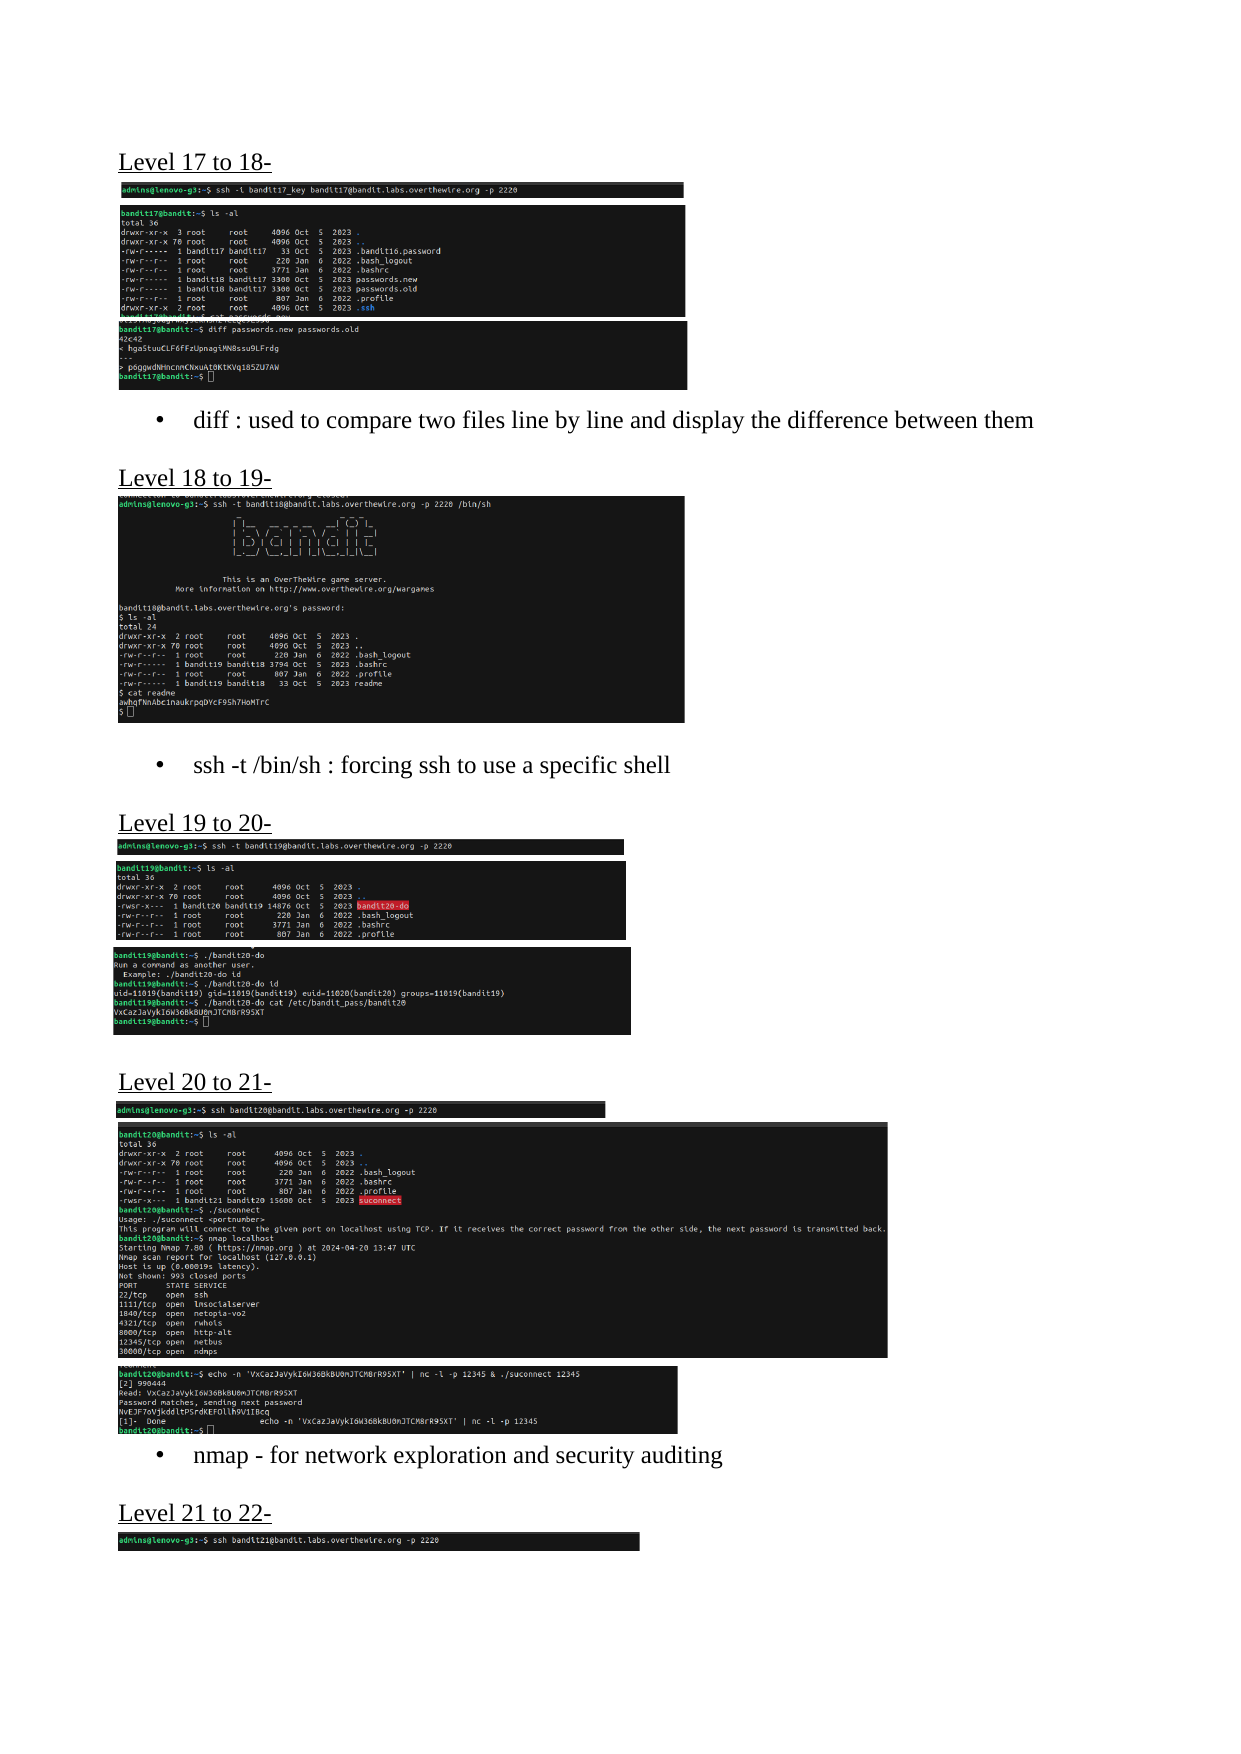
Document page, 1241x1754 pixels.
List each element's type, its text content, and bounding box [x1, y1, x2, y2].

list diff : used to compare two files line by line and display the difference between them [156, 406, 1122, 434]
list ssh -t /bin/sh : forcing ssh to use a specific shell [156, 751, 1122, 779]
list nmap - for network exploration and security auditing [156, 1441, 1122, 1469]
text Level 19 to 20- [118, 808, 1122, 837]
text Level 20 to 21- [118, 1067, 1122, 1096]
picture [118, 1122, 888, 1245]
text Level 17 to 18- [118, 147, 1122, 176]
text Level 21 to 22- [118, 1498, 1122, 1527]
text Level 18 to 19- [118, 463, 1122, 492]
